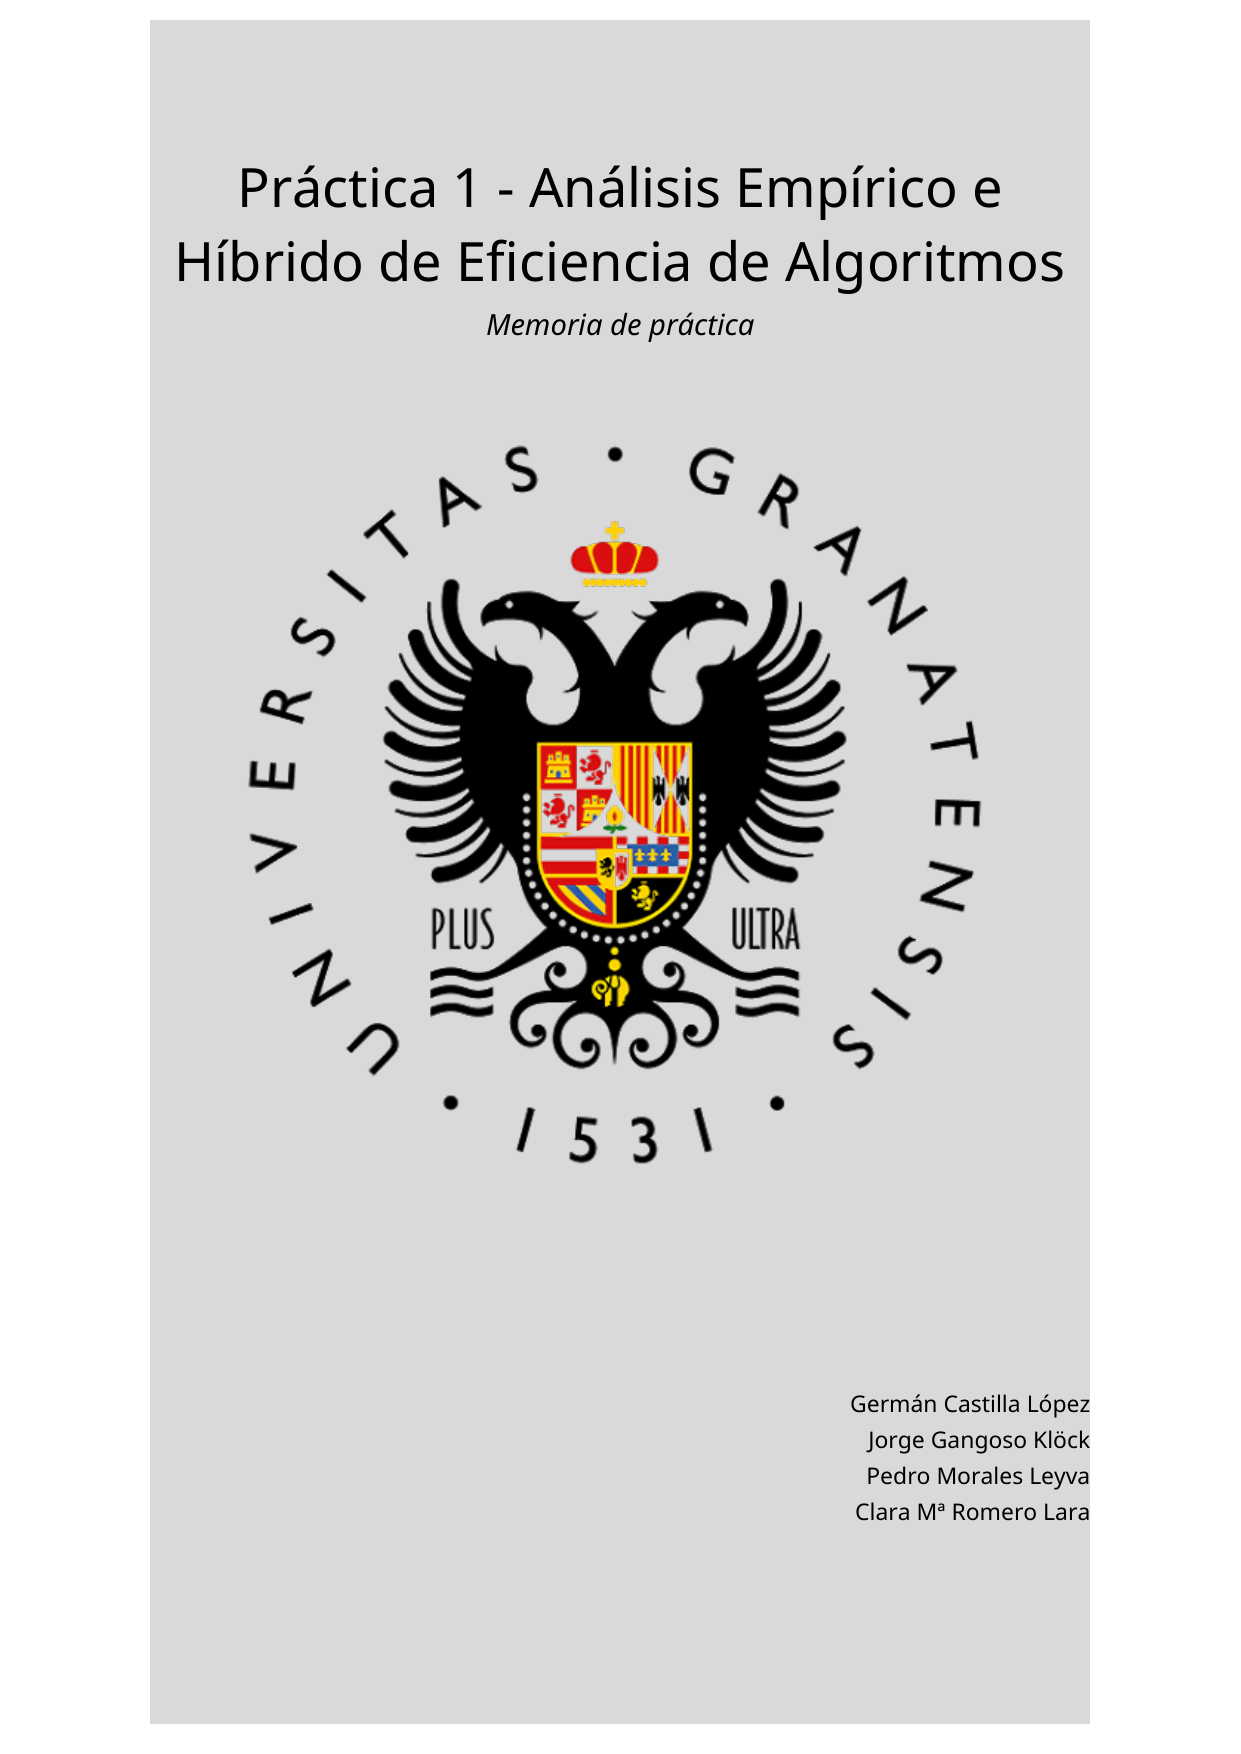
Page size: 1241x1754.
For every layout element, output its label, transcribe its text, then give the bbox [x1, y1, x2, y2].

text Memoria de práctica [150, 304, 1090, 343]
text Clara Mª Romero Lara [150, 1496, 1090, 1527]
title Práctica 1 - Análisis Empírico e Híbrido de Eficiencia de Algoritmos [150, 150, 1090, 297]
text Pedro Morales Leyva [150, 1460, 1090, 1491]
text Germán Castilla López [150, 1388, 1090, 1419]
picture [241, 409, 999, 1167]
text Jorge Gangoso Klöck [150, 1424, 1090, 1455]
